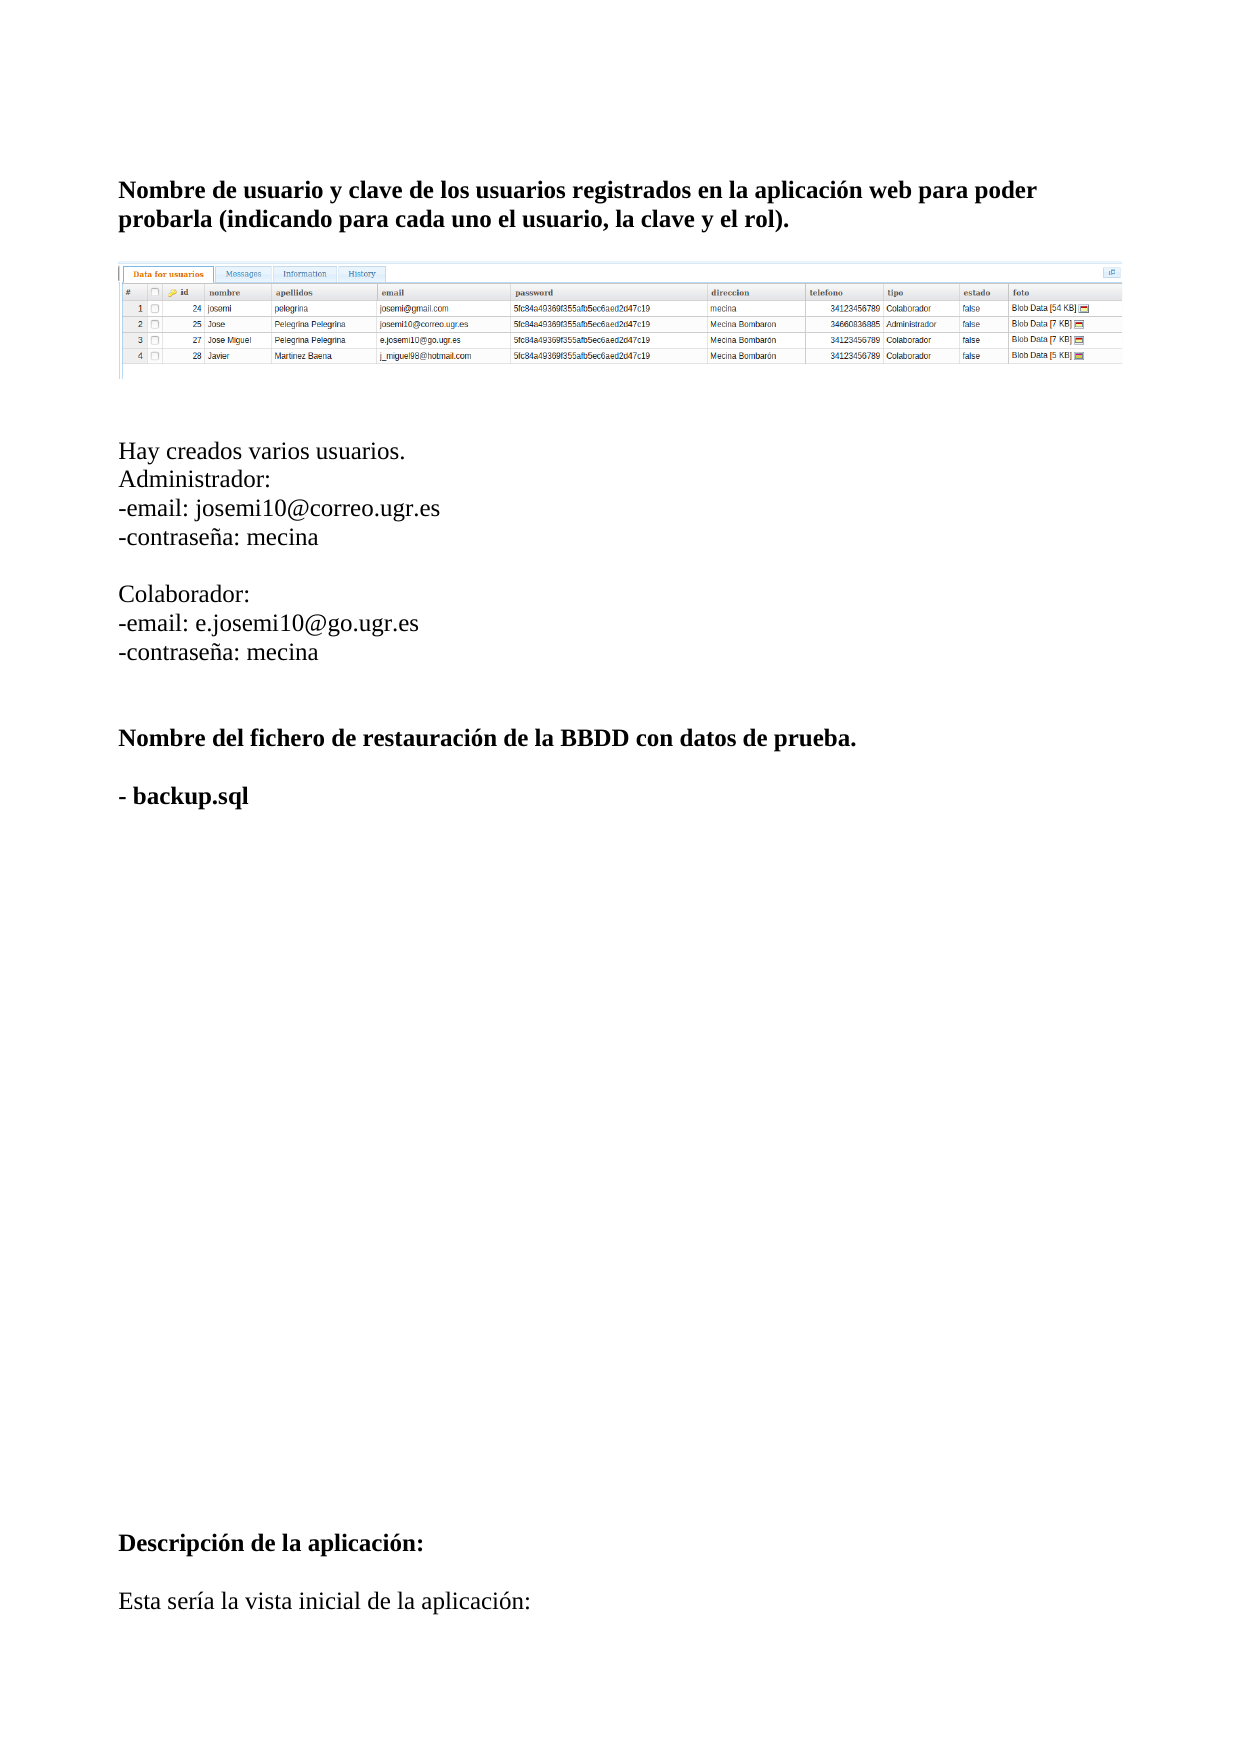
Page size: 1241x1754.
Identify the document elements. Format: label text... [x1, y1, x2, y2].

text -email: e.josemi10@go.ugr.es [118, 608, 1122, 637]
text Descripción de la aplicación: [118, 1528, 1122, 1557]
text Esta sería la vista inicial de la aplicación: [118, 1586, 1122, 1614]
text -contraseña: mecina [118, 522, 1122, 551]
picture [118, 261, 1123, 379]
text Nombre de usuario y clave de los usuarios registrados en la aplicación web para poder [118, 176, 1122, 204]
text Administrador: [118, 464, 1122, 493]
text -contraseña: mecina [118, 637, 1122, 666]
text - backup.sql [118, 781, 1122, 809]
text Nombre del fichero de restauración de la BBDD con datos de prueba. [118, 723, 1122, 752]
text Colaborador: [118, 579, 1122, 608]
text Hay creados varios usuarios. [118, 436, 1122, 464]
text probarla (indicando para cada uno el usuario, la clave y el rol). [118, 204, 1122, 233]
text -email: josemi10@correo.ugr.es [118, 493, 1122, 522]
